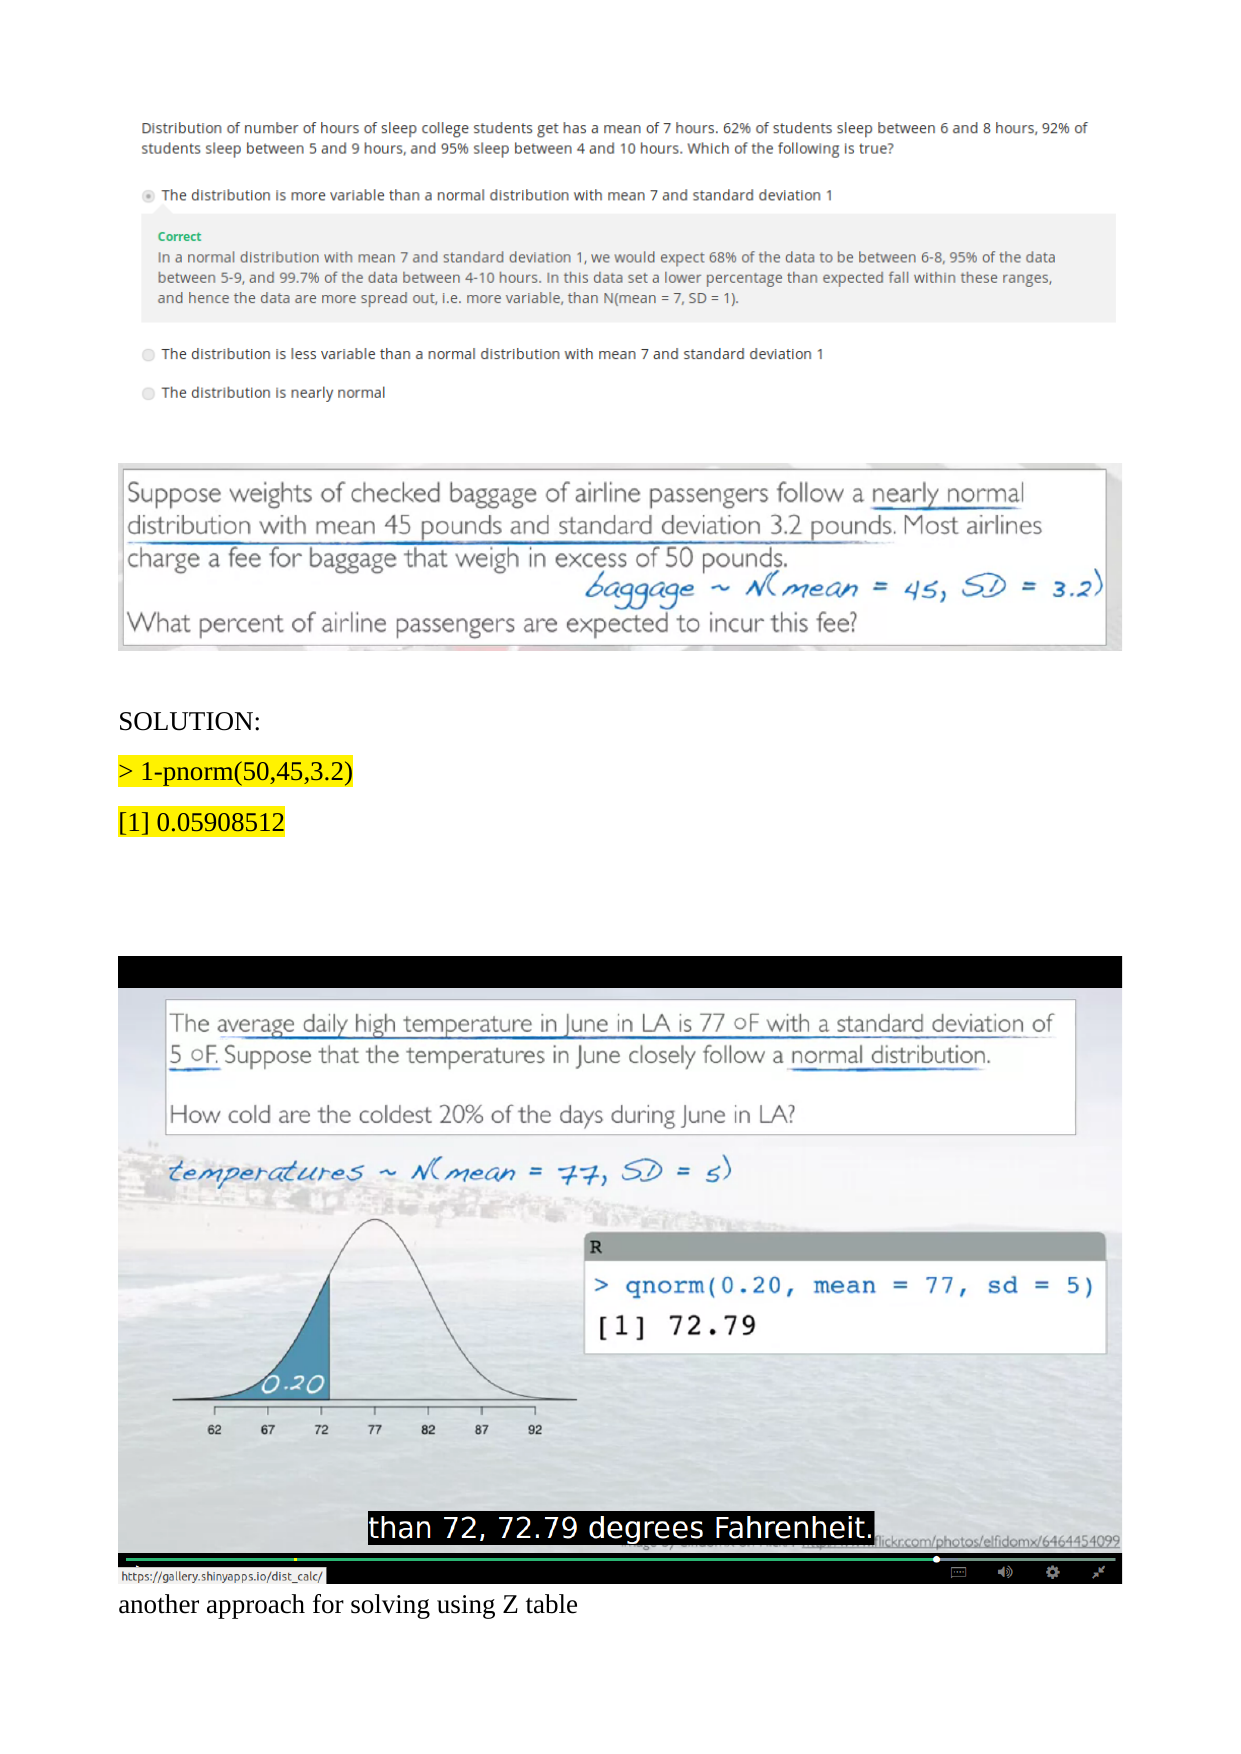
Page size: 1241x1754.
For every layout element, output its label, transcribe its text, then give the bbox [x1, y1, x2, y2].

text [1] 0.05908512 [118, 806, 1122, 837]
picture [118, 118, 1123, 409]
picture [118, 463, 1123, 651]
text another approach for solving using Z table [118, 1584, 1122, 1620]
text > 1-pnorm(50,45,3.2) [118, 755, 1122, 787]
picture [118, 956, 1123, 1584]
text SOLUTION: [118, 705, 1122, 736]
